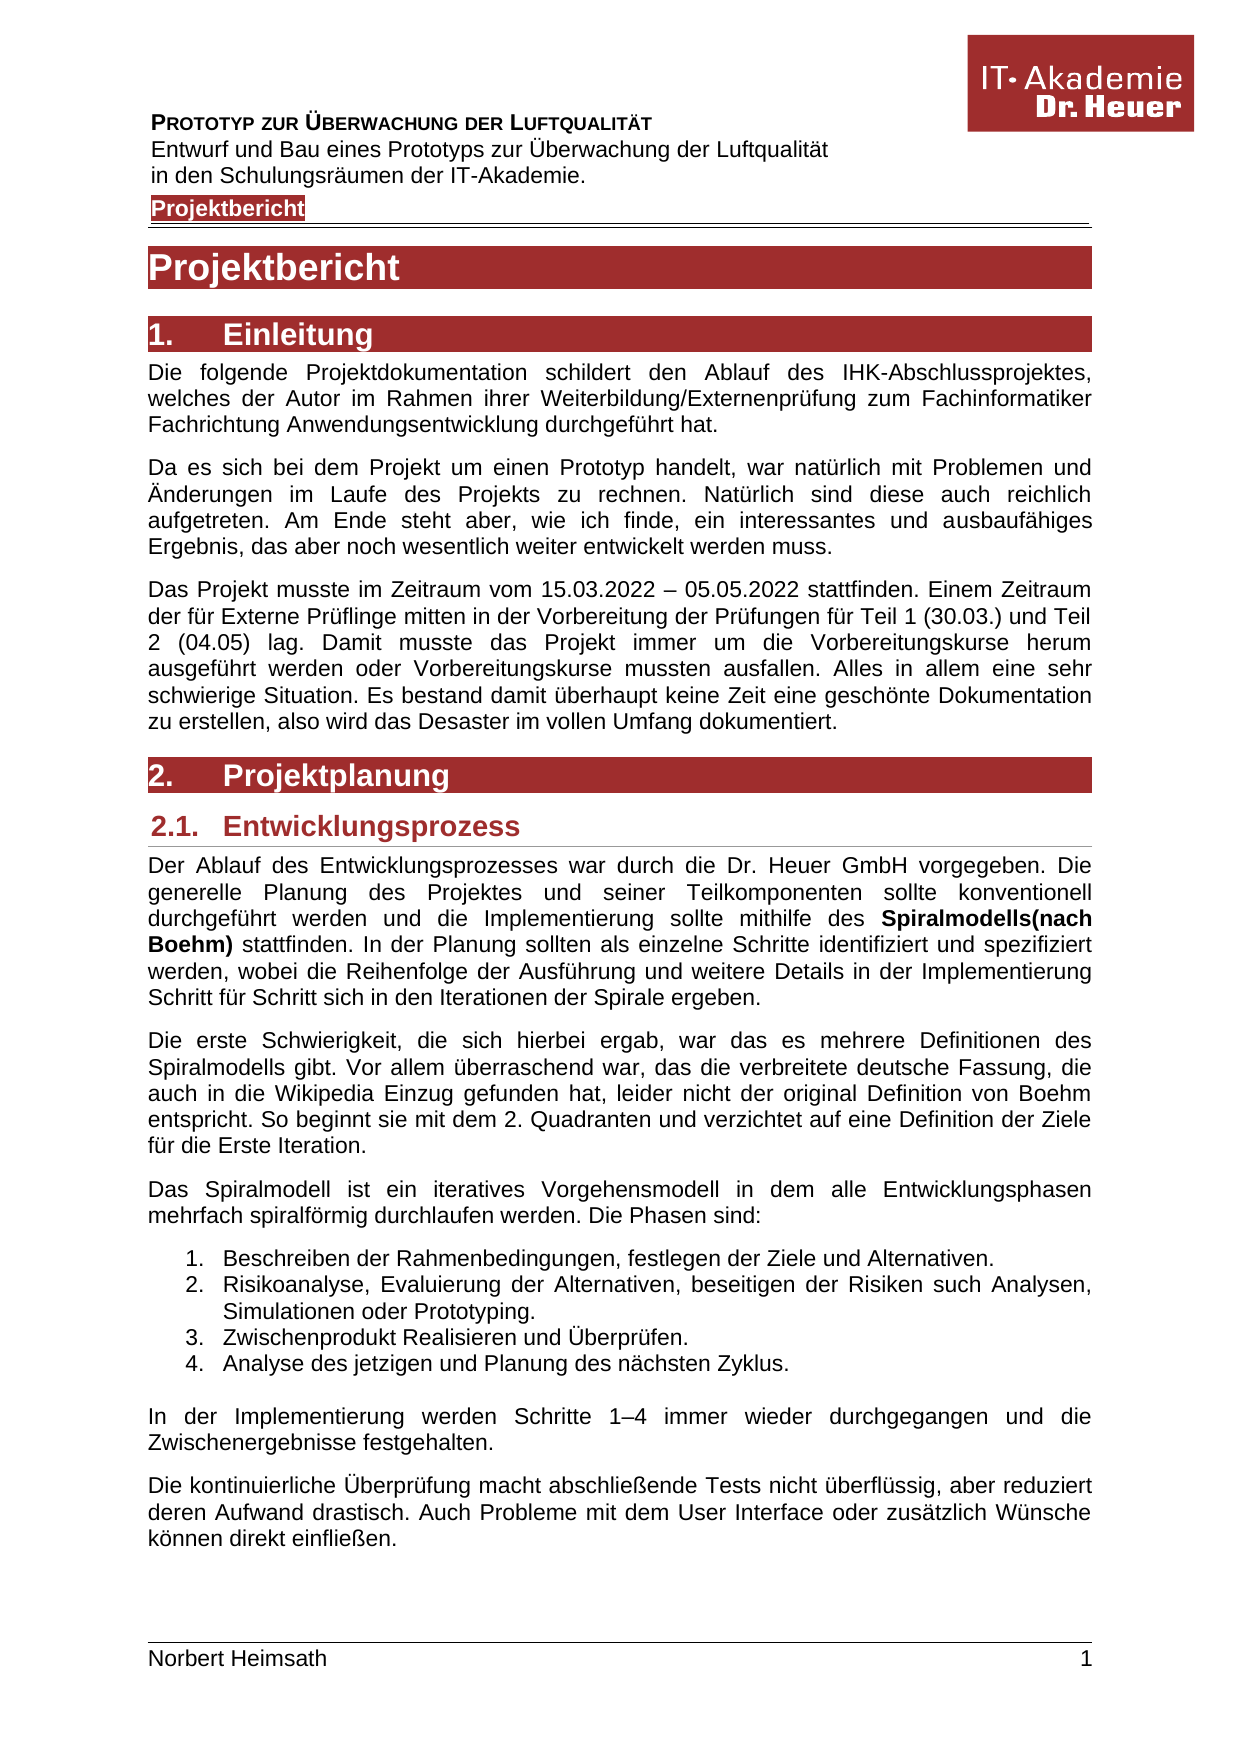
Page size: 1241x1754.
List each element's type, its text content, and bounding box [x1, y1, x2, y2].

list Zwischenprodukt Realisieren und Überprüfen. [185, 1324, 1092, 1350]
subtitle Entwicklungsprozess [148, 806, 1092, 846]
list Risikoanalyse, Evaluierung der Alternativen, beseitigen der Risiken such Analysen, Simulationen oder Prototyping. [185, 1271, 1092, 1324]
list Analyse des jetzigen und Planung des nächsten Zyklus. [185, 1350, 1092, 1377]
subtitle Projektplanung [148, 757, 1092, 793]
subtitle Projektbericht [148, 246, 1092, 289]
text Die folgende Projektdokumentation schildert den Ablauf des IHK-Abschlussprojektes, welches der Autor im Rahmen ihrer Weiterbildung/Externenprüfung zum Fachinformatiker Fachrichtung Anwendungsentwicklung durchgeführt hat. [148, 358, 1092, 437]
text Das Projekt musste im Zeitraum vom 15.03.2022 – 05.05.2022 stattfinden. Einem Zeitraum der für Externe Prüflinge mitten in der Vorbereitung der Prüfungen für Teil 1 (30.03.) und Teil 2 (04.05) lag. Damit musste das Projekt immer um die Vorbereitungskurse herum ausgeführt werden oder Vorbereitungskurse mussten ausfallen. Alles in allem eine sehr schwierige Situation. Es bestand damit überhaupt keine Zeit eine geschönte Dokumentation zu erstellen, also wird das Desaster im vollen Umfang dokumentiert. [148, 576, 1092, 734]
text Die erste Schwierigkeit, die sich hierbei ergab, war das es mehrere Definitionen des Spiralmodells gibt. Vor allem überraschend war, das die verbreitete deutsche Fassung, die auch in die Wikipedia Einzug gefunden hat, leider nicht der original Definition von Boehm entspricht. So beginnt sie mit dem 2. Quadranten und verzichtet auf eine Definition der Ziele für die Erste Iteration. [148, 1027, 1092, 1159]
subtitle Einleitung [148, 316, 1092, 352]
text In der Implementierung werden Schritte 1–4 immer wieder durchgegangen und die Zwischenergebnisse festgehalten. [148, 1403, 1092, 1456]
text Das Spiralmodell ist ein iteratives Vorgehensmodell in dem alle Entwicklungsphasen mehrfach spiralförmig durchlaufen werden. Die Phasen sind: [148, 1176, 1092, 1228]
list Beschreiben der Rahmenbedingungen, festlegen der Ziele und Alternativen. [185, 1245, 1092, 1271]
text Der Ablauf des Entwicklungsprozesses war durch die Dr. Heuer GmbH vorgegeben. Die generelle Planung des Projektes und seiner Teilkomponenten sollte konventionell durchgeführt werden und die Implementierung sollte mithilfe des Spiralmodells(nach Boehm) stattfinden. In der Planung sollten als einzelne Schritte identifiziert und spezifiziert werden, wobei die Reihenfolge der Ausführung und weitere Details in der Implementierung Schritt für Schritt sich in den Iterationen der Spirale ergeben. [148, 852, 1092, 1010]
text Die kontinuierliche Überprüfung macht abschließende Tests nicht überflüssig, aber reduziert deren Aufwand drastisch. Auch Probleme mit dem User Interface oder zusätzlich Wünsche können direkt einfließen. [148, 1472, 1092, 1551]
text Da es sich bei dem Projekt um einen Prototyp handelt, war natürlich mit Problemen und Änderungen im Laufe des Projekts zu rechnen. Natürlich sind diese auch reichlich aufgetreten. Am Ende steht aber, wie ich finde, ein interessantes und ausbaufähiges Ergebnis, das aber noch wesentlich weiter entwickelt werden muss. [148, 454, 1092, 559]
